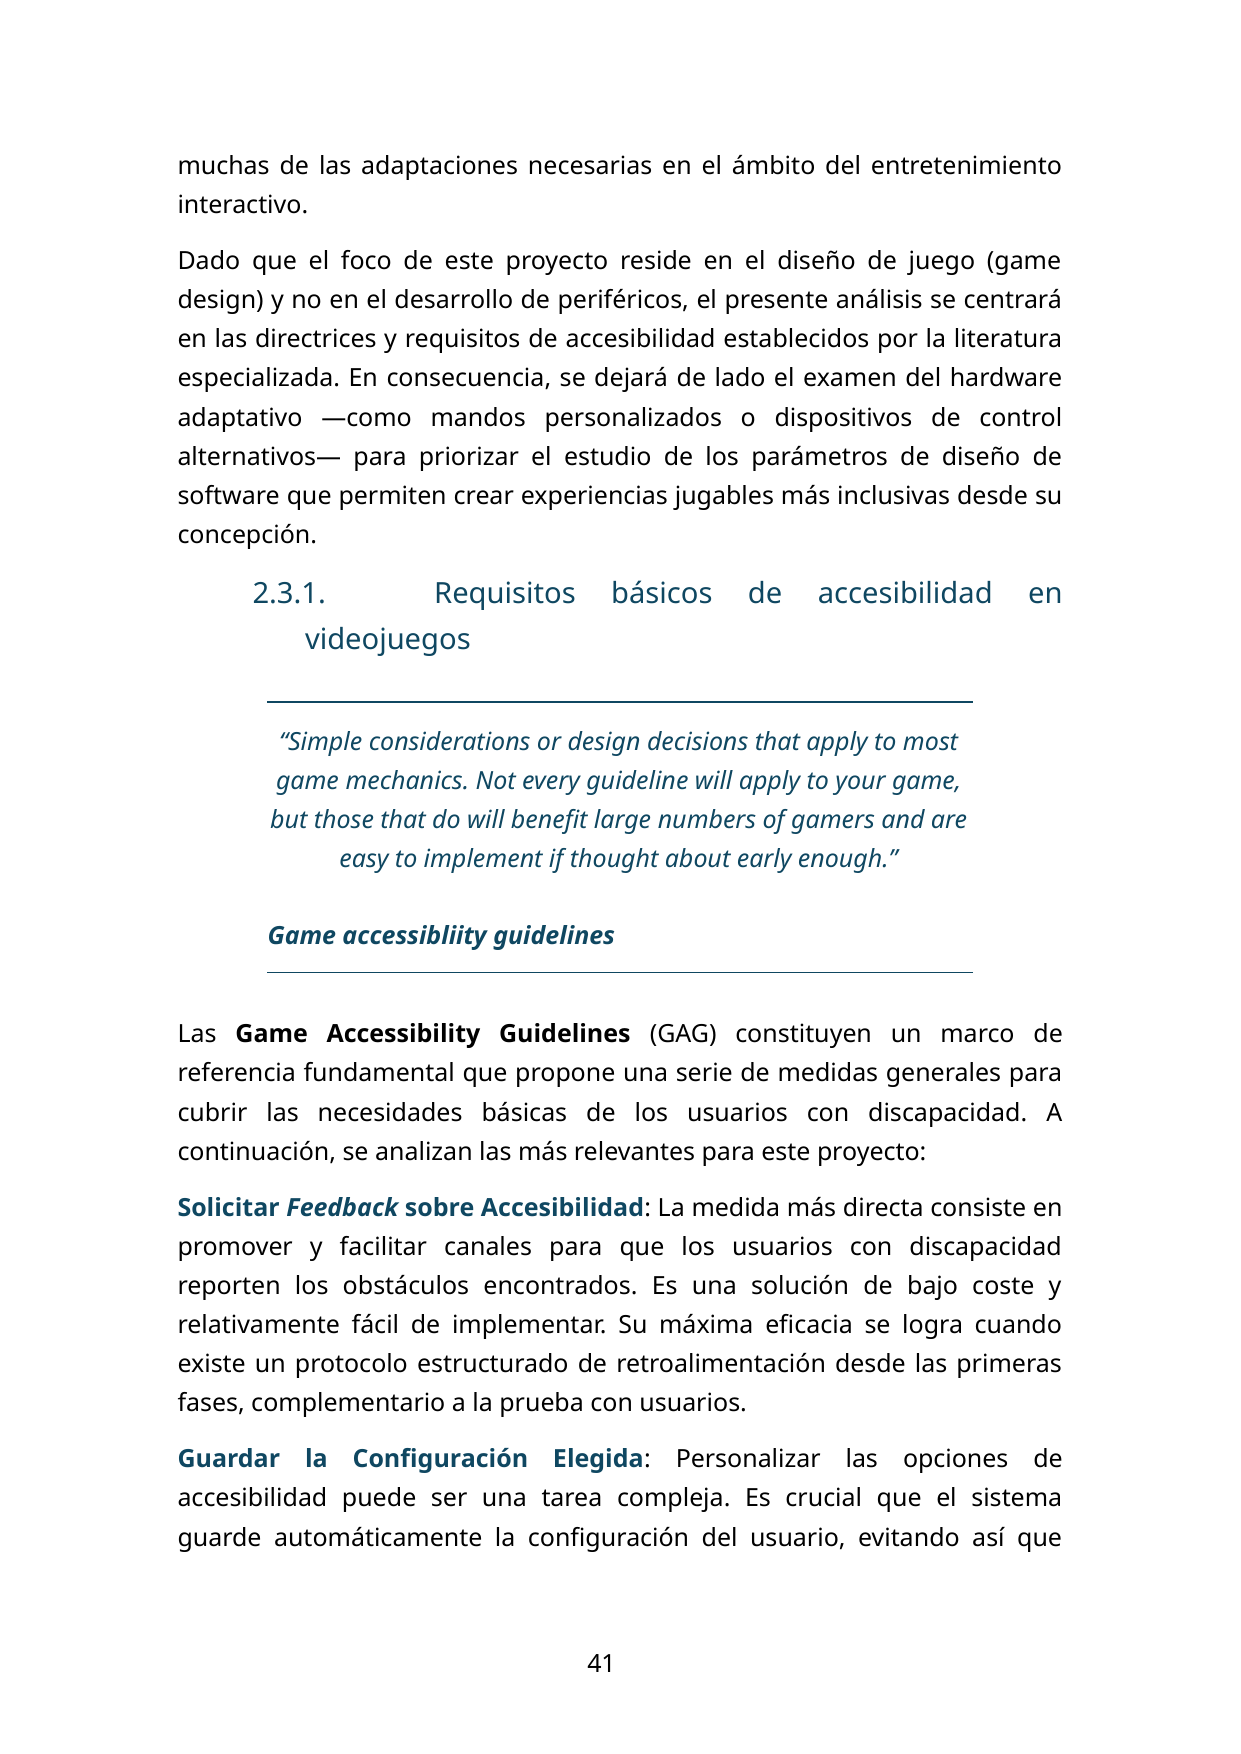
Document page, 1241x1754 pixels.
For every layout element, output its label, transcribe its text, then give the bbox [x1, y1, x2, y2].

text Game accessibliity guidelines [267, 896, 973, 972]
text Dado que el foco de este proyecto reside en el diseño de juego (game design) y no en el desarrollo de periféricos, el presente análisis se centrará en las directrices y requisitos de accesibilidad establecidos por la literatura especializada. En consecuencia, se dejará de lado el examen del hardware adaptativo —como mandos personalizados o dispositivos de control alternativos— para priorizar el estudio de los parámetros de diseño de software que permiten crear experiencias jugables más inclusivas desde su concepción. [177, 243, 1063, 551]
subtitle Requisitos básicos de accesibilidad en videojuegos [252, 573, 1063, 658]
text Guardar la Configuración Elegida: Personalizar las opciones de accesibilidad puede ser una tarea compleja. Es crucial que el sistema guarde automáticamente la configuración del usuario, evitando así que [177, 1441, 1063, 1553]
text Solicitar Feedback sobre Accesibilidad: La medida más directa consiste en promover y facilitar canales para que los usuarios con discapacidad reporten los obstáculos encontrados. Es una solución de bajo coste y relativamente fácil de implementar. Su máxima eficacia se logra cuando existe un protocolo estructurado de retroalimentación desde las primeras fases, complementario a la prueba con usuarios. [177, 1189, 1063, 1419]
text Las Game Accessibility Guidelines (GAG) constituyen un marco de referencia fundamental que propone una serie de medidas generales para cubrir las necesidades básicas de los usuarios con discapacidad. A continuación, se analizan las más relevantes para este proyecto: [177, 1016, 1063, 1167]
text muchas de las adaptaciones necesarias en el ámbito del entretenimiento interactivo. [177, 148, 1063, 221]
text “Simple considerations or design decisions that apply to most game mechanics. Not every guideline will apply to your game, but those that do will benefit large numbers of gamers and are easy to implement if thought about early enough.” [267, 703, 973, 875]
